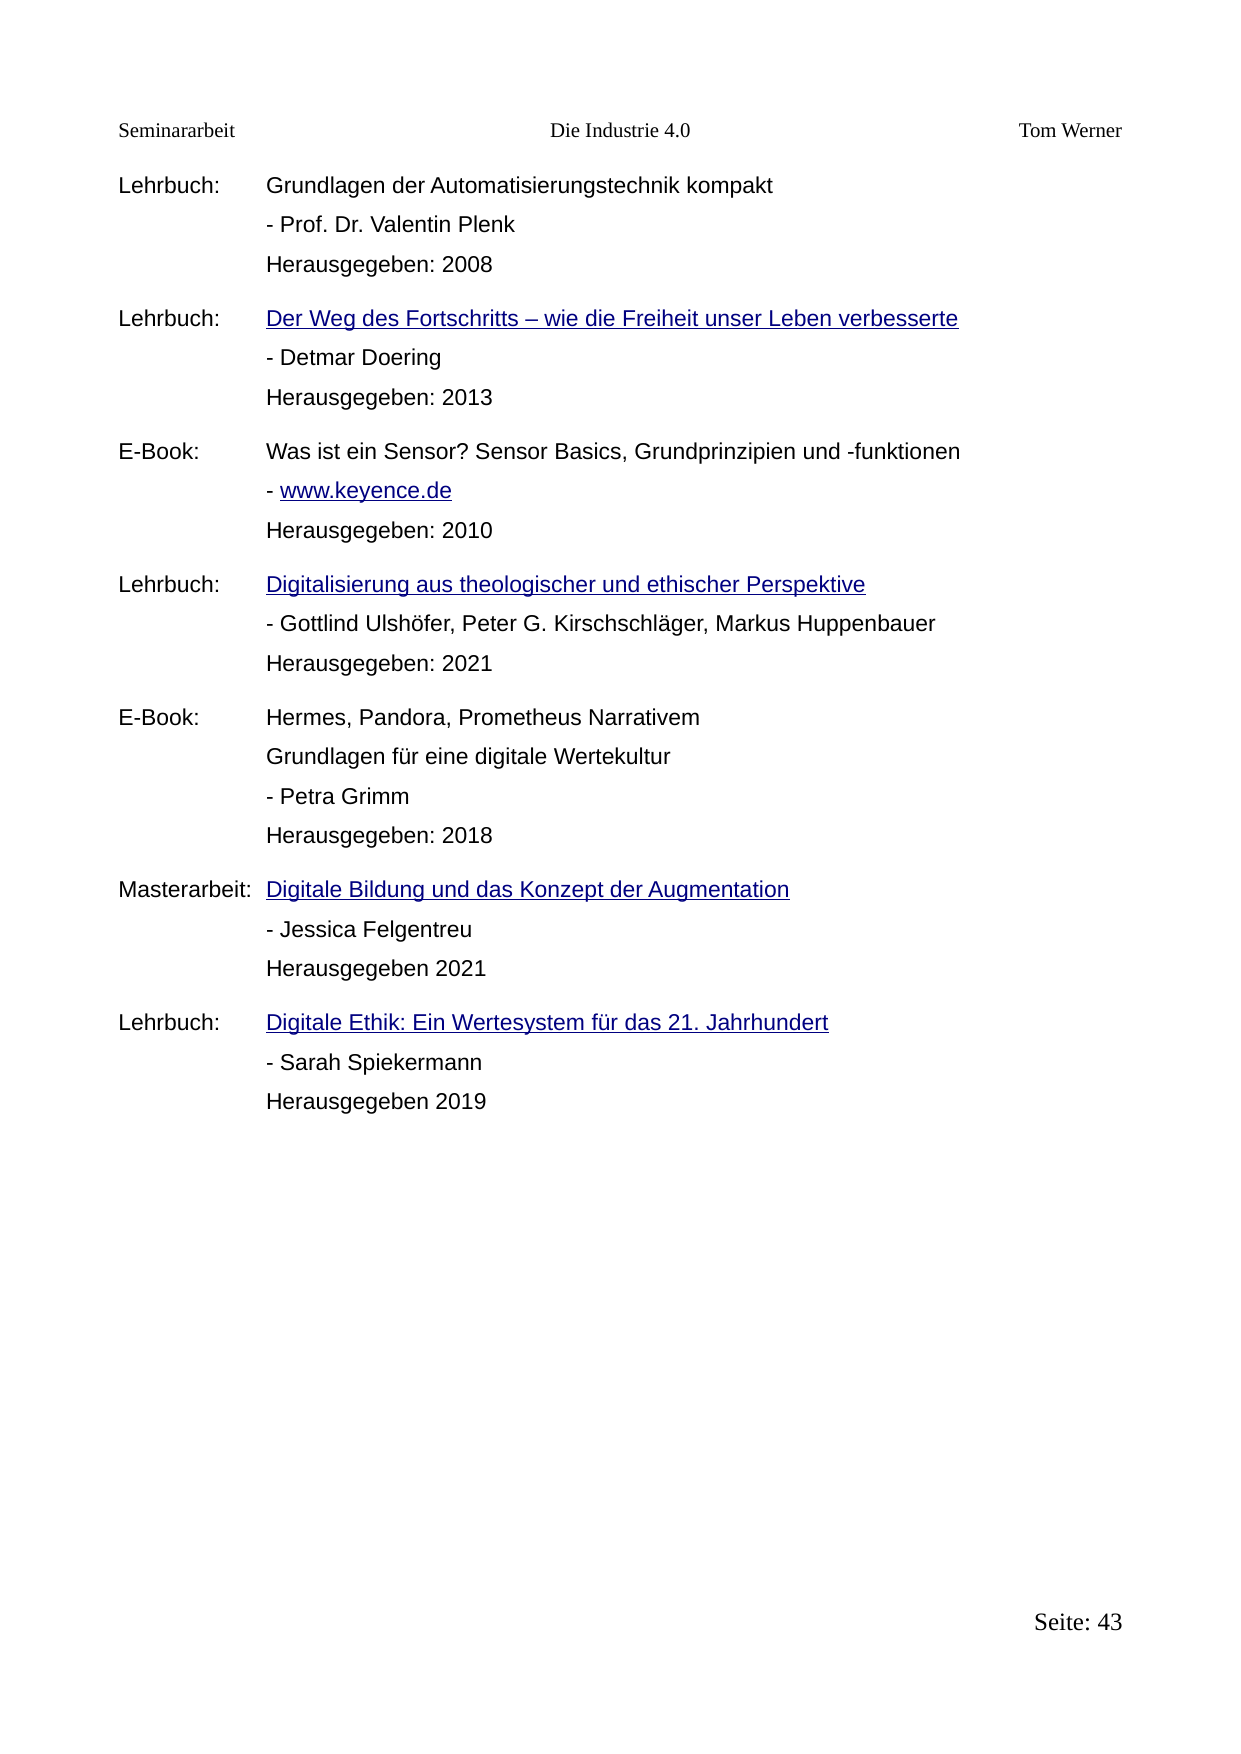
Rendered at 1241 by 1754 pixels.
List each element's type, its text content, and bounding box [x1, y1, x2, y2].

text Masterarbeit: Digitale Bildung und das Konzept der Augmentation - Jessica Felgentreu Herausgegeben 2021 [118, 876, 1122, 982]
text Lehrbuch: Der Weg des Fortschritts – wie die Freiheit unser Leben verbesserte - Detmar Doering Herausgegeben: 2013 [118, 305, 1122, 410]
text Lehrbuch: Digitalisierung aus theologischer und ethischer Perspektive - Gottlind Ulshöfer, Peter G. Kirschschläger, Markus Huppenbauer Herausgegeben: 2021 [118, 571, 1122, 676]
text E-Book: Was ist ein Sensor? Sensor Basics, Grundprinzipien und -funktionen - www.keyence.de Herausgegeben: 2010 [118, 438, 1122, 543]
text E-Book: Hermes, Pandora, Prometheus Narrativem Grundlagen für eine digitale Wertekultur - Petra Grimm Herausgegeben: 2018 [118, 704, 1122, 848]
text Lehrbuch: Digitale Ethik: Ein Wertesystem für das 21. Jahrhundert - Sarah Spiekermann Herausgegeben 2019 [118, 1009, 1122, 1114]
text Lehrbuch: Grundlagen der Automatisierungstechnik kompakt - Prof. Dr. Valentin Plenk Herausgegeben: 2008 [118, 172, 1122, 277]
